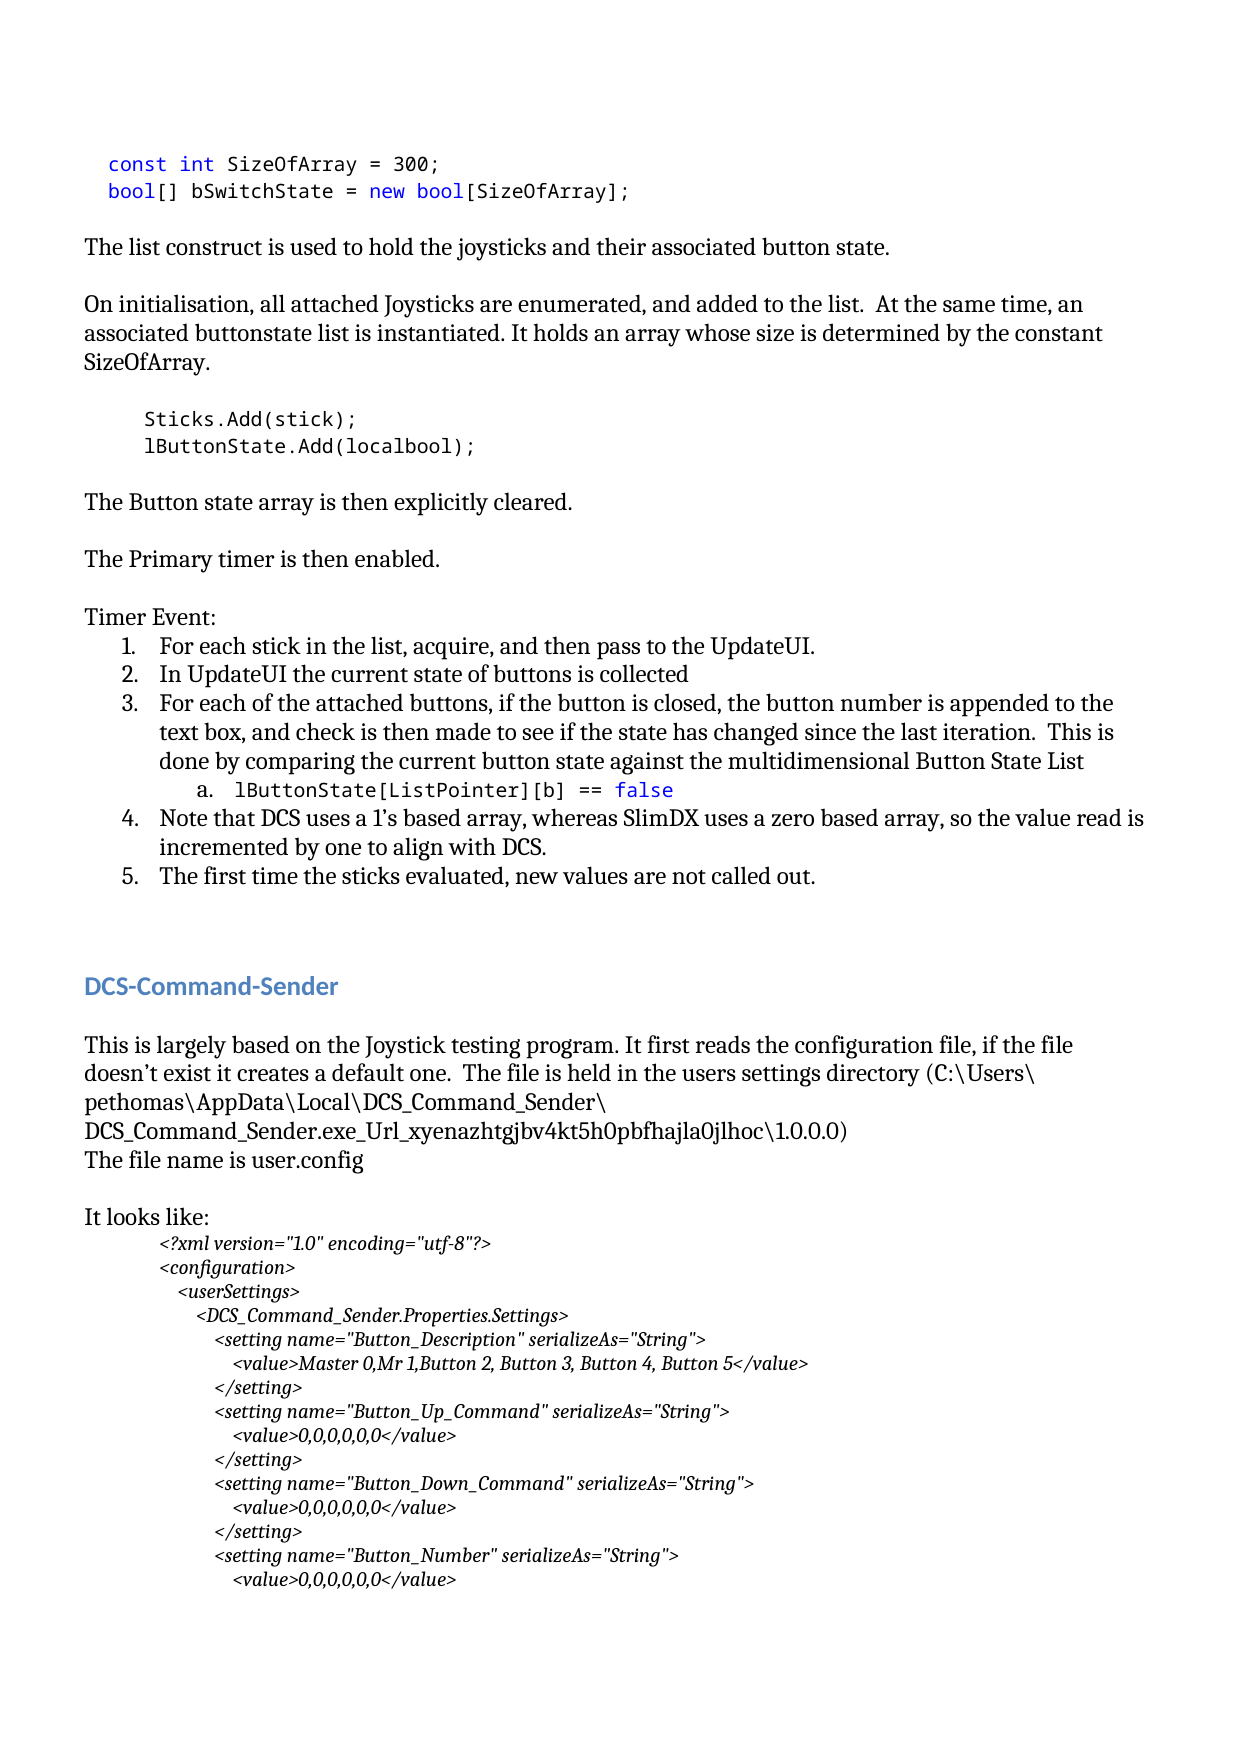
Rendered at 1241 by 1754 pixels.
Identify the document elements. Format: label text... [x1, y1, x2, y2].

text Timer Event: [84, 603, 1148, 632]
text It looks like: [84, 1203, 1148, 1232]
list lButtonState[ListPointer][b] == false [197, 775, 1148, 804]
list Note that DCS uses a 1’s based array, whereas SlimDX uses a zero based array, so the value read is incremented by one to align with DCS. [122, 804, 1148, 862]
text </setting> [159, 1376, 1148, 1399]
text </setting> [159, 1447, 1148, 1471]
text This is largely based on the Joystick testing program. It first reads the configuration file, if the file doesn’t exist it creates a default one. The file is held in the users settings directory (C:\Users\pethomas\AppData\Local\DCS_Command_Sender\DCS_Command_Sender.exe_Url_xyenazhtgjbv4kt5h0pbfhajla0jlhoc\1.0.0.0) [84, 1031, 1148, 1146]
text The Primary timer is then enabled. [84, 545, 1148, 574]
text <configuration> [159, 1256, 1148, 1280]
text The file name is user.config [84, 1146, 1148, 1174]
text The Button state array is then explicitly cleared. [84, 488, 1148, 517]
text <value>0,0,0,0,0,0</value> [159, 1423, 1148, 1447]
text <setting name="Button_Description" serializeAs="String"> [159, 1328, 1148, 1352]
text const int SizeOfArray = 300; [84, 150, 1240, 177]
text <value>Master 0,Mr 1,Button 2, Button 3, Button 4, Button 5</value> [159, 1352, 1148, 1376]
text On initialisation, all attached Joysticks are enumerated, and added to the list. At the same time, an associated buttonstate list is instantiated. It holds an array whose size is determined by the constant SizeOfArray. [84, 290, 1148, 376]
list For each stick in the list, acquire, and then pass to the UpdateUI. [122, 632, 1148, 660]
list The first time the sticks evaluated, new values are not called out. [122, 862, 1148, 890]
text </setting> [159, 1519, 1148, 1543]
text <setting name="Button_Down_Command" serializeAs="String"> [159, 1471, 1148, 1495]
text <value>0,0,0,0,0,0</value> [159, 1495, 1148, 1519]
text <setting name="Button_Up_Command" serializeAs="String"> [159, 1399, 1148, 1423]
text <DCS_Command_Sender.Properties.Settings> [159, 1304, 1148, 1328]
text <setting name="Button_Number" serializeAs="String"> [159, 1543, 1148, 1567]
text lButtonState.Add(localbool); [84, 432, 1148, 459]
list In UpdateUI the current state of buttons is collected [122, 660, 1148, 689]
list For each of the attached buttons, if the button is closed, the button number is appended to the text box, and check is then made to see if the state has changed since the last iteration. This is done by comparing the current button state against the multidimensional Button State List [122, 689, 1148, 775]
subtitle DCS-Command-Sender [84, 969, 1148, 1002]
text bool[] bSwitchState = new bool[SizeOfArray]; [84, 177, 1240, 204]
text <userSettings> [159, 1280, 1148, 1304]
text Sticks.Add(stick); [84, 405, 1148, 432]
text The list construct is used to hold the joysticks and their associated button state. [84, 233, 1148, 261]
text <?xml version="1.0" encoding="utf-8"?> [159, 1232, 1148, 1256]
text <value>0,0,0,0,0,0</value> [159, 1567, 1148, 1591]
